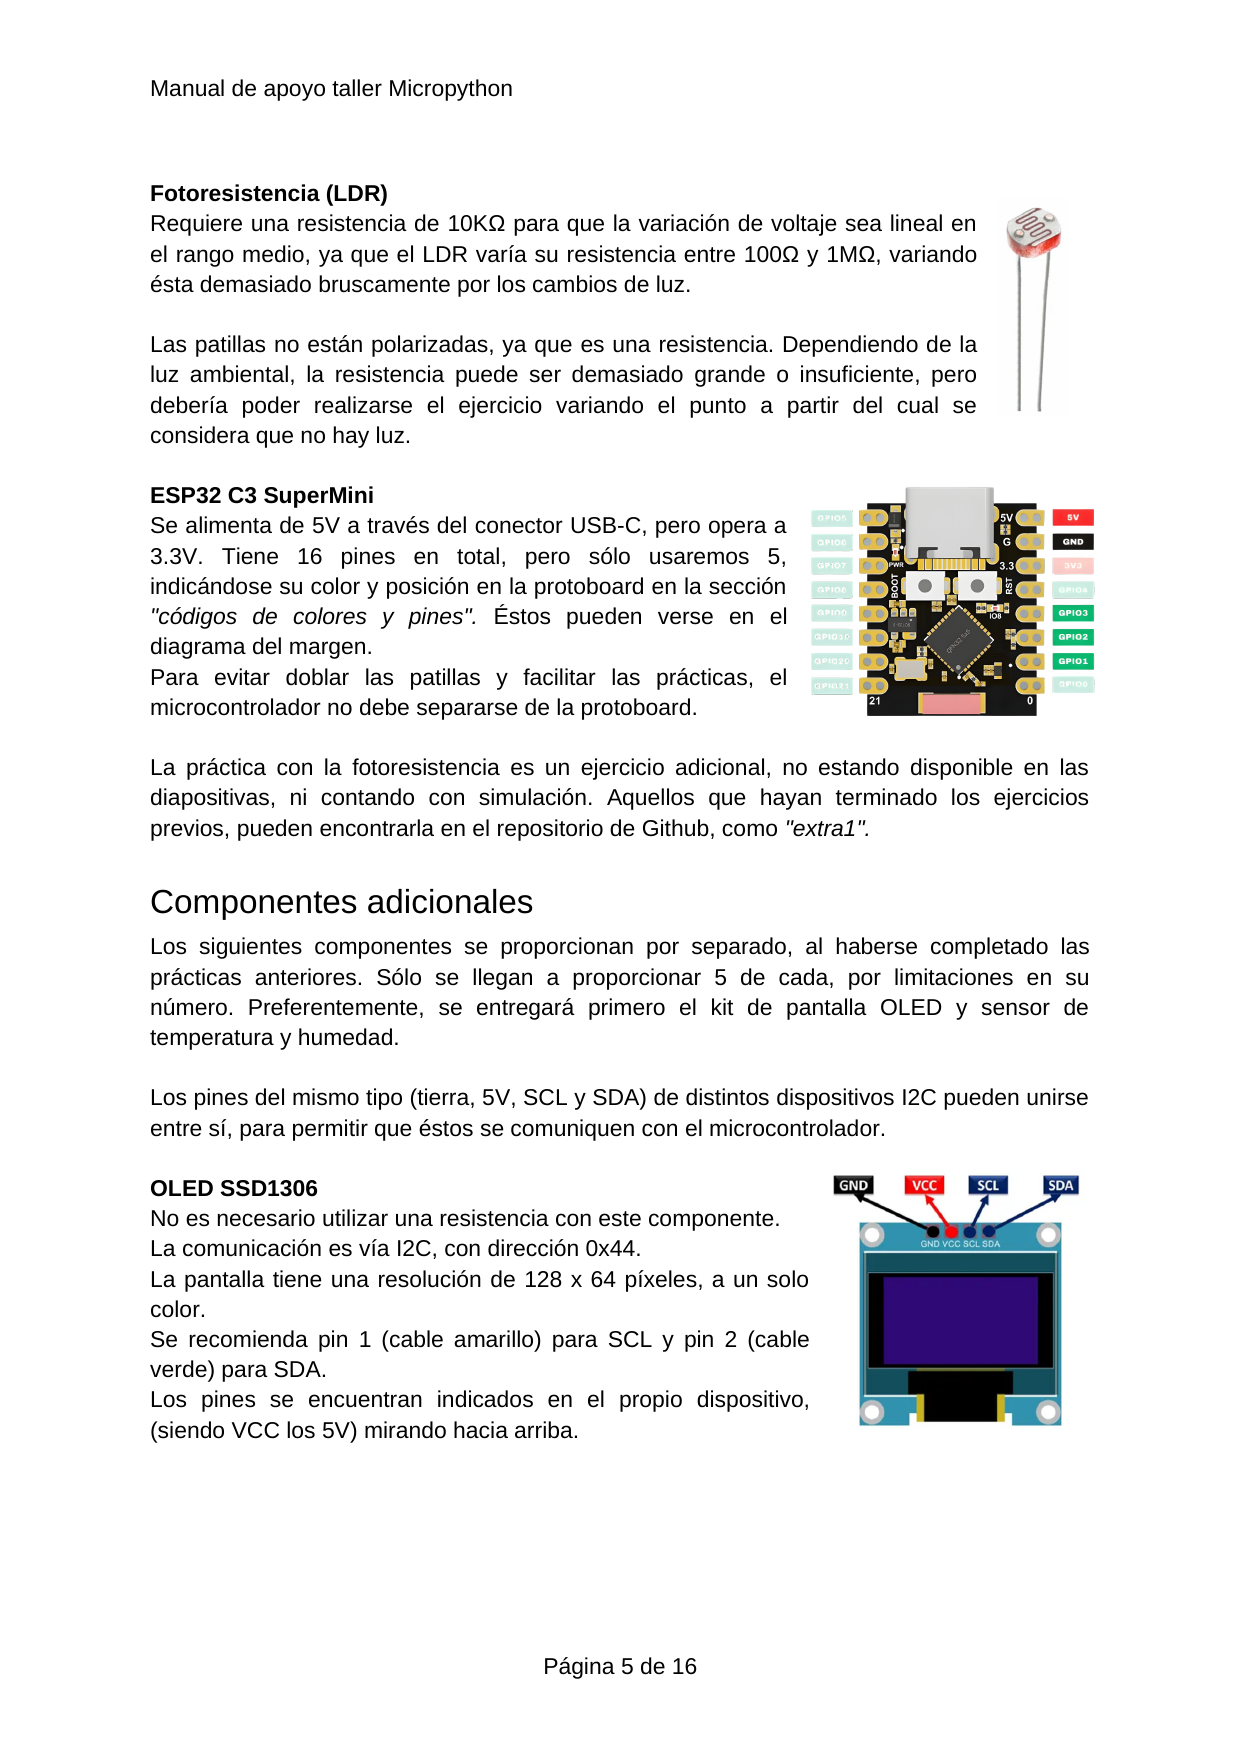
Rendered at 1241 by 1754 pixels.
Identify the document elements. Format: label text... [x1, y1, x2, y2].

text No es necesario utilizar una resistencia con este componente. [150, 1205, 829, 1231]
text ESP32 C3 SuperMini [150, 482, 1090, 509]
text La comunicación es vía I2C, con dirección 0x44. [150, 1235, 829, 1262]
text OLED SSD1306 [150, 1175, 829, 1201]
text Para evitar doblar las patillas y facilitar las prácticas, el microcontrolador no debe separarse de la protoboard. [150, 663, 806, 720]
picture [996, 198, 1070, 416]
picture [829, 1165, 1090, 1435]
text La pantalla tiene una resolución de 128 x 64 píxeles, a un solo color. [150, 1266, 829, 1322]
subtitle Componentes adicionales [150, 882, 1090, 921]
text Fotoresistencia (LDR) [150, 180, 1090, 207]
text Los pines del mismo tipo (tierra, 5V, SCL y SDA) de distintos dispositivos I2C pueden unirse entre sí, para permitir que éstos se comuniquen con el microcontrolador. [150, 1084, 1090, 1141]
text La práctica con la fotoresistencia es un ejercicio adicional, no estando disponible en las diapositivas, ni contando con simulación. Aquellos que hayan terminado los ejercicios previos, pueden encontrarla en el repositorio de Github, como "extra1". [150, 754, 1090, 841]
text Se alimenta de 5V a través del conector USB-C, pero opera a 3.3V. Tiene 16 pines en total, pero sólo usaremos 5, indicándose su color y posición en la protoboard en la sección "códigos de colores y pines". Éstos pueden verse en el diagrama del margen. [150, 512, 806, 660]
text Requiere una resistencia de 10KΩ para que la variación de voltaje sea lineal en el rango medio, ya que el LDR varía su resistencia entre 100Ω y 1MΩ, variando ésta demasiado bruscamente por los cambios de luz. [150, 210, 996, 297]
text Las patillas no están polarizadas, ya que es una resistencia. Dependiendo de la luz ambiental, la resistencia puede ser demasiado grande o insuficiente, pero debería poder realizarse el ejercicio variando el punto a partir del cual se considera que no hay luz. [150, 331, 1090, 448]
text Los siguientes componentes se proporcionan por separado, al haberse completado las prácticas anteriores. Sólo se llegan a proporcionar 5 de cada, por limitaciones en su número. Preferentemente, se entregará primero el kit de pantalla OLED y sensor de temperatura y humedad. [150, 933, 1090, 1050]
text Los pines se encuentran indicados en el propio dispositivo, (siendo VCC los 5V) mirando hacia arriba. [150, 1386, 1090, 1443]
text Se recomienda pin 1 (cable amarillo) para SCL y pin 2 (cable verde) para SDA. [150, 1326, 829, 1382]
picture [806, 486, 1101, 720]
